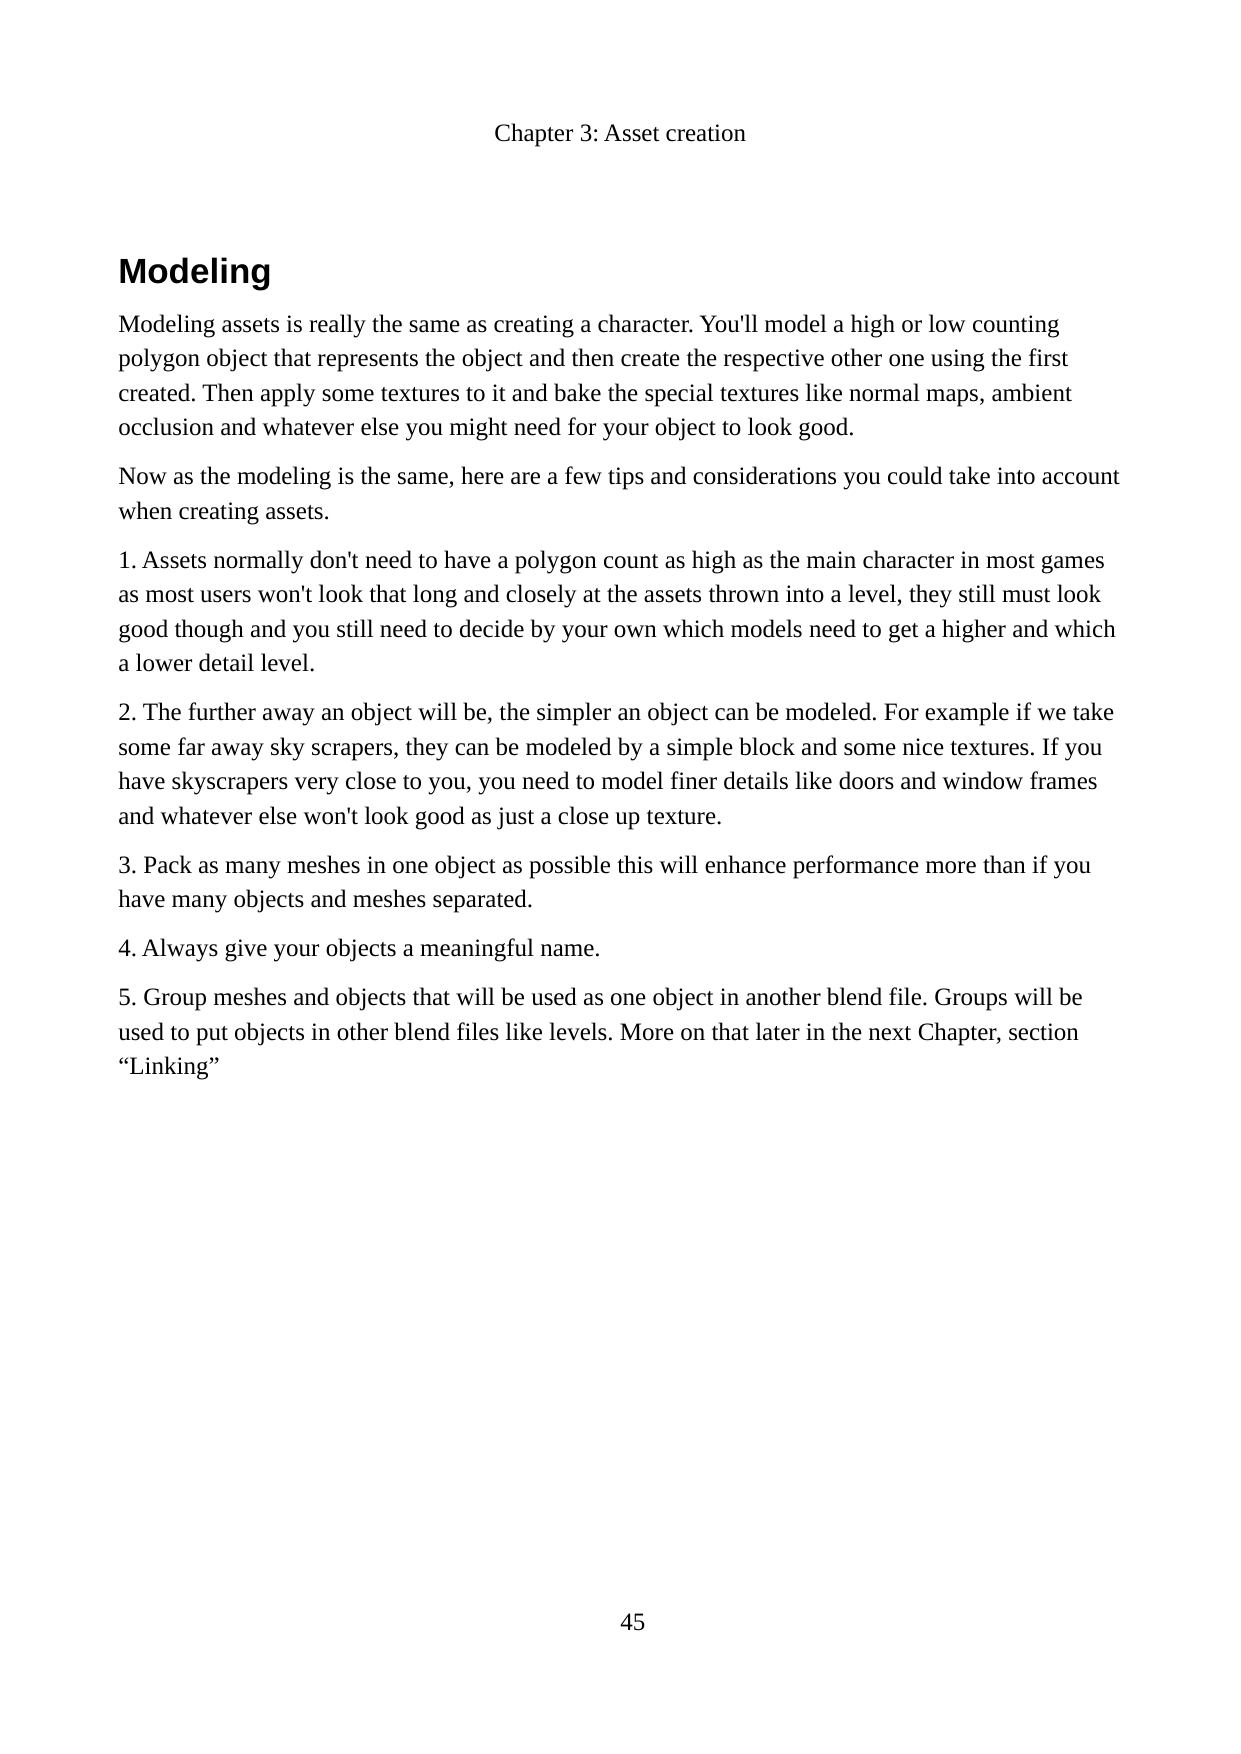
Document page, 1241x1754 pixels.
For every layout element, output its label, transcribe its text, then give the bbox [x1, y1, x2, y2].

subtitle Modeling [118, 250, 1122, 290]
text 2. The further away an object will be, the simpler an object can be modeled. For example if we take some far away sky scrapers, they can be modeled by a simple block and some nice textures. If you have skyscrapers very close to you, you need to model finer details like doors and window frames and whatever else won't look good as just a close up texture. [118, 697, 1122, 829]
text 3. Pack as many meshes in one object as possible this will enhance performance more than if you have many objects and meshes separated. [118, 850, 1122, 913]
text Now as the modeling is the same, here are a few tips and considerations you could take into account when creating assets. [118, 461, 1122, 524]
text Modeling assets is really the same as creating a character. You'll model a high or low counting polygon object that represents the object and then create the respective other one using the first created. Then apply some textures to it and bake the special textures like normal maps, ambient occlusion and whatever else you might need for your object to look good. [118, 309, 1122, 441]
text 1. Assets normally don't need to have a polygon count as high as the main character in most games as most users won't look that long and closely at the assets thrown into a level, they still must look good though and you still need to decide by your own which models need to get a higher and which a lower detail level. [118, 545, 1122, 677]
text 4. Always give your objects a meaningful name. [118, 933, 1122, 962]
text 5. Group meshes and objects that will be used as one object in another blend file. Groups will be used to put objects in other blend files like levels. More on that later in the next Chapter, section “Linking” [118, 982, 1122, 1080]
